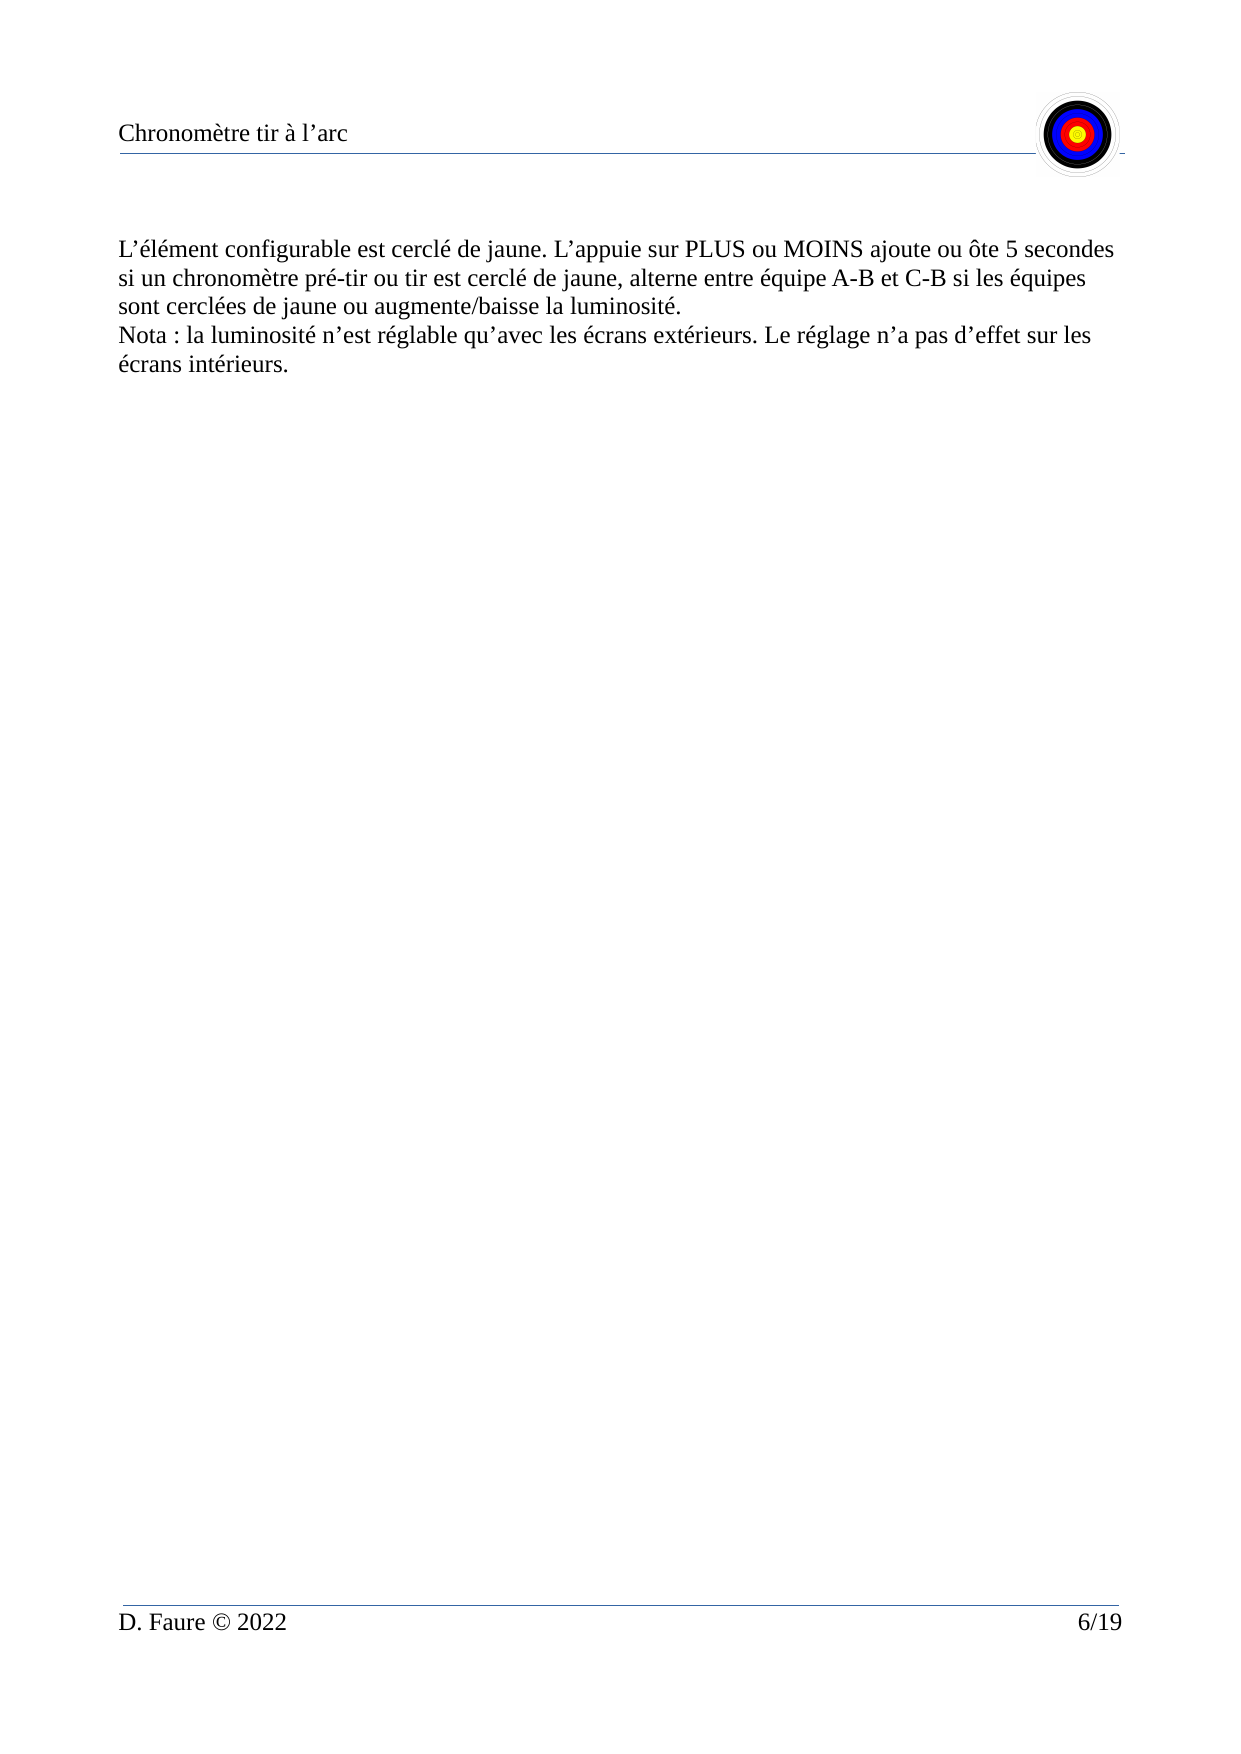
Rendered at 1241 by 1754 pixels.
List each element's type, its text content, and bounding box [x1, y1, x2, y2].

text Nota : la luminosité n’est réglable qu’avec les écrans extérieurs. Le réglage n’a pas d’effet sur les écrans intérieurs. [118, 320, 1122, 378]
picture [1035, 92, 1120, 177]
text L’élément configurable est cerclé de jaune. L’appuie sur PLUS ou MOINS ajoute ou ôte 5 secondes si un chronomètre pré-tir ou tir est cerclé de jaune, alterne entre équipe A-B et C-B si les équipes sont cerclées de jaune ou augmente/baisse la luminosité. [118, 234, 1122, 320]
